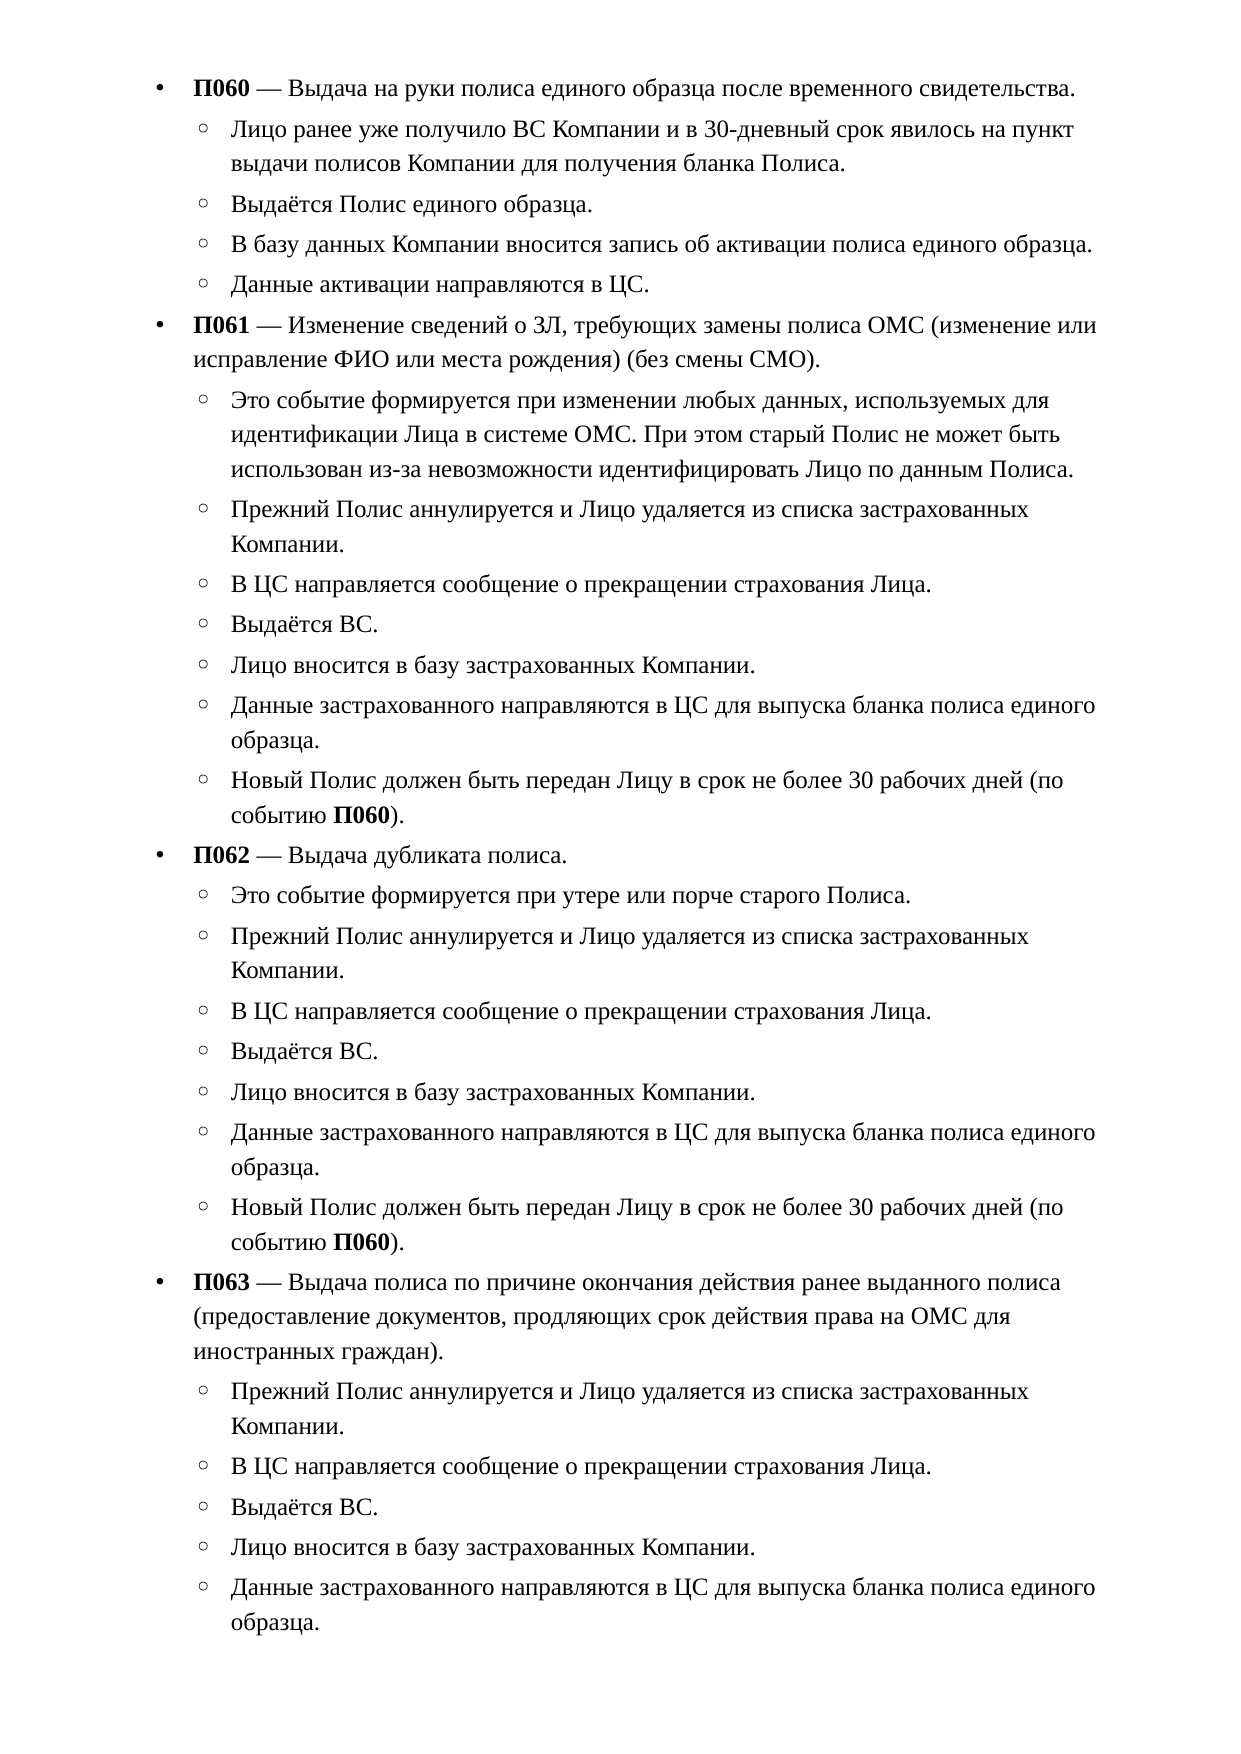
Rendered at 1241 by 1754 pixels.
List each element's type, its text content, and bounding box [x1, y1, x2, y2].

list Новый Полис должен быть передан Лицу в срок не более 30 рабочих дней (по событию П060). [193, 765, 1122, 828]
list Данные застрахованного направляются в ЦС для выпуска бланка полиса единого образца. [193, 1117, 1122, 1180]
list Лицо вносится в базу застрахованных Компании. [193, 1532, 1122, 1561]
list Данные застрахованного направляются в ЦС для выпуска бланка полиса единого образца. [193, 690, 1122, 754]
list Это событие формируется при изменении любых данных, используемых для идентификации Лица в системе ОМС. При этом старый Полис не может быть использован из-за невозможности идентифицировать Лицо по данным Полиса. [193, 385, 1122, 483]
list Это событие формируется при утере или порче старого Полиса. [193, 881, 1122, 909]
list Выдаётся ВС. [193, 609, 1122, 638]
list Прежний Полис аннулируется и Лицо удаляется из списка застрахованных Компании. [193, 494, 1122, 557]
list Прежний Полис аннулируется и Лицо удаляется из списка застрахованных Компании. [193, 1376, 1122, 1439]
list Выдаётся Полис единого образца. [193, 189, 1122, 217]
list Лицо ранее уже получило ВС Компании и в 30-дневный срок явилось на пункт выдачи полисов Компании для получения бланка Полиса. [193, 114, 1122, 177]
list Прежний Полис аннулируется и Лицо удаляется из списка застрахованных Компании. [193, 921, 1122, 984]
list П063 — Выдача полиса по причине окончания действия ранее выданного полиса (предоставление документов, продляющих срок действия права на ОМС для иностранных граждан). [156, 1267, 1122, 1365]
list Данные застрахованного направляются в ЦС для выпуска бланка полиса единого образца. [193, 1572, 1122, 1636]
list В ЦС направляется сообщение о прекращении страхования Лица. [193, 569, 1122, 598]
list Лицо вносится в базу застрахованных Компании. [193, 650, 1122, 679]
list В ЦС направляется сообщение о прекращении страхования Лица. [193, 1451, 1122, 1480]
list Выдаётся ВС. [193, 1492, 1122, 1520]
list Новый Полис должен быть передан Лицу в срок не более 30 рабочих дней (по событию П060). [193, 1192, 1122, 1255]
list Выдаётся ВС. [193, 1036, 1122, 1065]
list П062 — Выдача дубликата полиса. [156, 840, 1122, 869]
list Данные активации направляются в ЦС. [193, 269, 1122, 298]
list П061 — Изменение сведений о ЗЛ, требующих замены полиса ОМС (изменение или исправление ФИО или места рождения) (без смены СМО). [156, 310, 1122, 373]
list П060 — Выдача на руки полиса единого образца после временного свидетельства. [156, 73, 1122, 102]
list Лицо вносится в базу застрахованных Компании. [193, 1077, 1122, 1106]
list В базу данных Компании вносится запись об активации полиса единого образца. [193, 229, 1122, 258]
list В ЦС направляется сообщение о прекращении страхования Лица. [193, 996, 1122, 1025]
